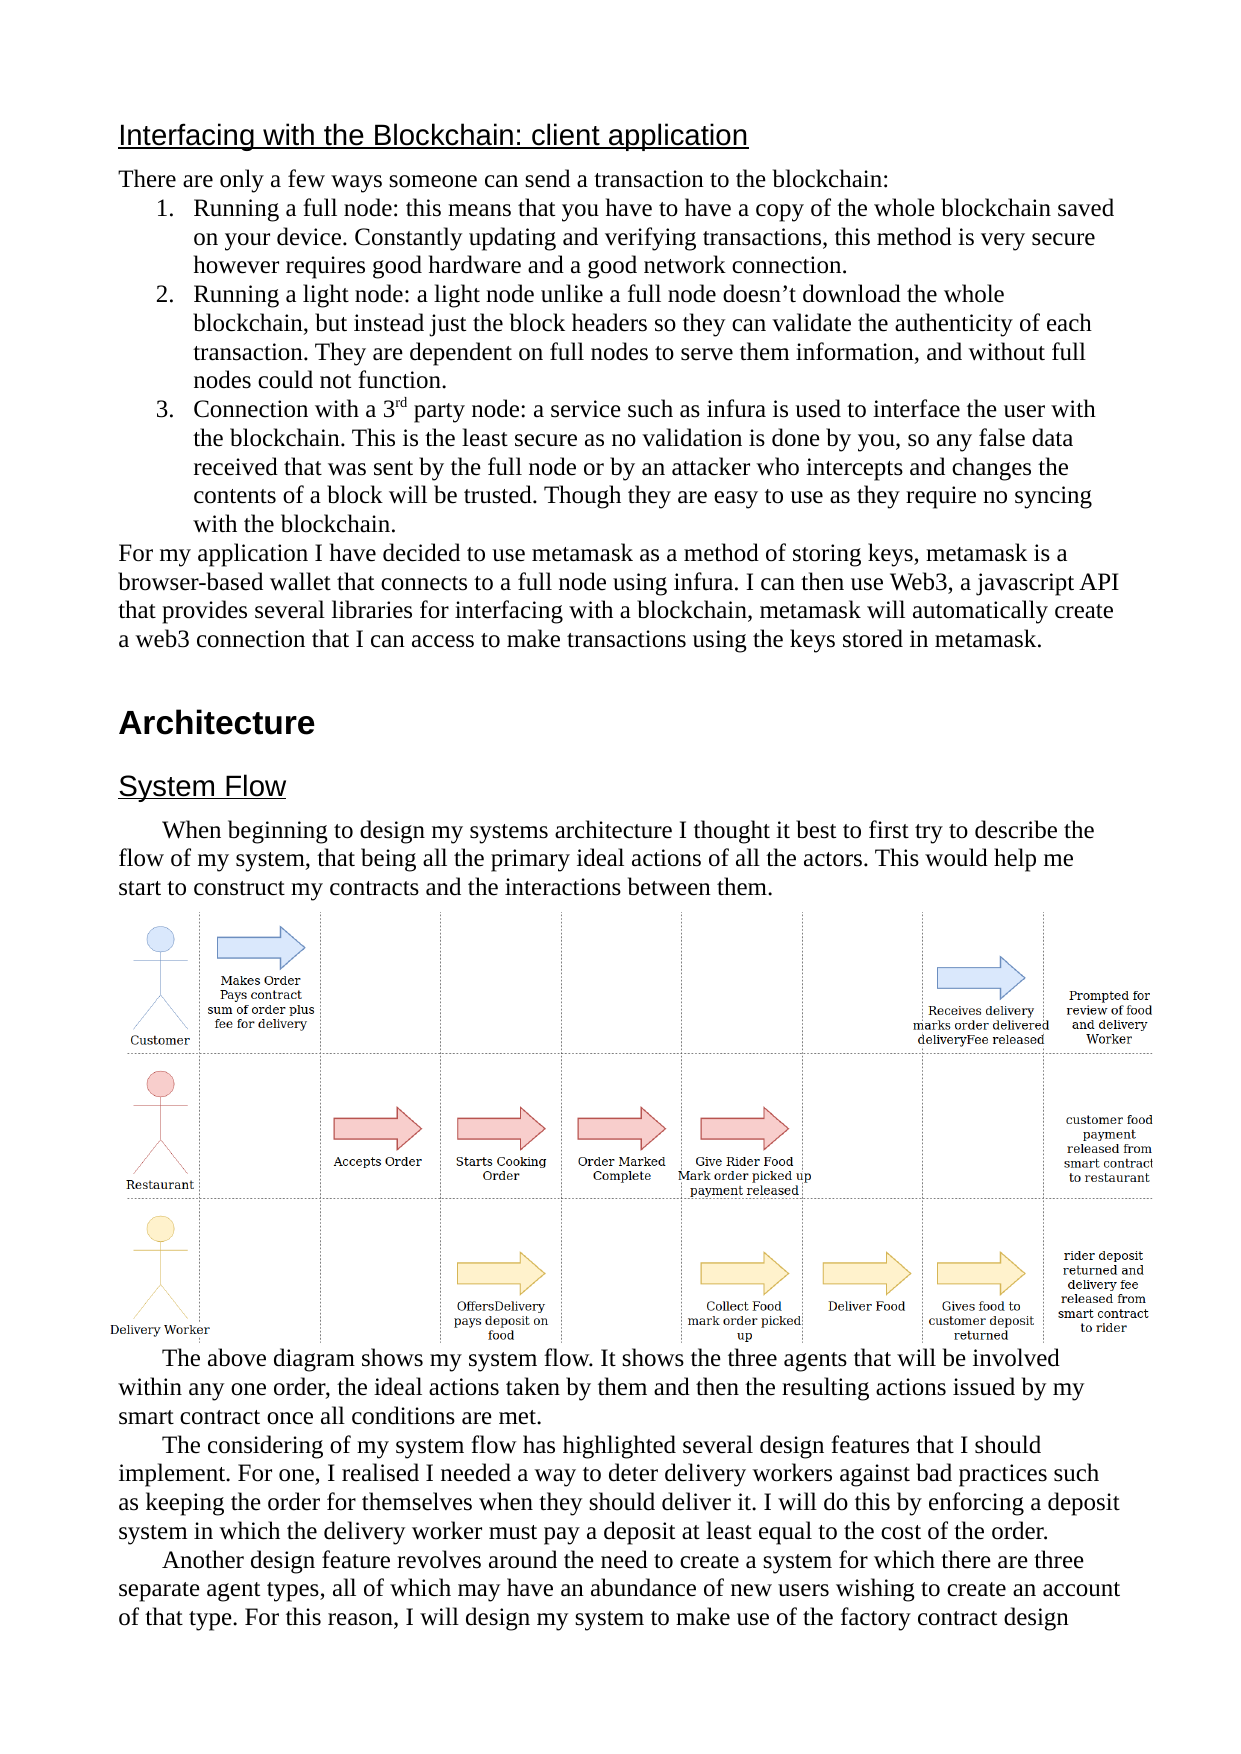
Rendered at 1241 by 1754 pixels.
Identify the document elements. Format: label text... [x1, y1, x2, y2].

list Connection with a 3rd party node: a service such as infura is used to interface the user with the blockchain. This is the least secure as no validation is done by you, so any false data received that was sent by the full node or by an attacker who intercepts and changes the contents of a block will be trusted. Though they are easy to use as they require no syncing with the blockchain. [156, 394, 1122, 538]
subtitle System Flow [118, 768, 1122, 802]
text For my application I have decided to use metamask as a method of storing keys, metamask is a browser-based wallet that connects to a full node using infura. I can then use Web3, a javascript API that provides several libraries for interfacing with a blockchain, metamask will automatically create a web3 connection that I can access to make transactions using the keys stored in metamask. [118, 538, 1122, 653]
list Running a light node: a light node unlike a full node doesn’t download the whole blockchain, but instead just the block headers so they can validate the authenticity of each transaction. They are dependent on full nodes to serve them information, and without full nodes could not function. [156, 279, 1122, 394]
picture [110, 912, 1153, 1344]
text Another design feature revolves around the need to create a system for which there are three separate agent types, all of which may have an abundance of new users wishing to create an account of that type. For this reason, I will design my system to make use of the factory contract design [118, 1545, 1122, 1631]
text There are only a few ways someone can send a transaction to the blockchain: [118, 164, 1122, 193]
text When beginning to design my systems architecture I thought it best to first try to describe the flow of my system, that being all the primary ideal actions of all the actors. This would help me start to construct my contracts and the interactions between them. [118, 815, 1122, 901]
list Running a full node: this means that you have to have a copy of the whole blockchain saved on your device. Constantly updating and verifying transactions, this method is very secure however requires good hardware and a good network connection. [156, 193, 1122, 279]
subtitle Architecture [118, 703, 1122, 741]
subtitle Interfacing with the Blockchain: client application [118, 118, 1122, 152]
text The considering of my system flow has highlighted several design features that I should implement. For one, I realised I needed a way to deter delivery workers against bad practices such as keeping the order for themselves when they should deliver it. I will do this by enforcing a deposit system in which the delivery worker must pay a deposit at least equal to the cost of the order. [118, 1430, 1122, 1545]
text The above diagram shows my system flow. It shows the three agents that will be involved within any one order, the ideal actions taken by them and then the resulting actions issued by my smart contract once all conditions are met. [118, 1344, 1122, 1430]
text [118, 901, 1122, 912]
